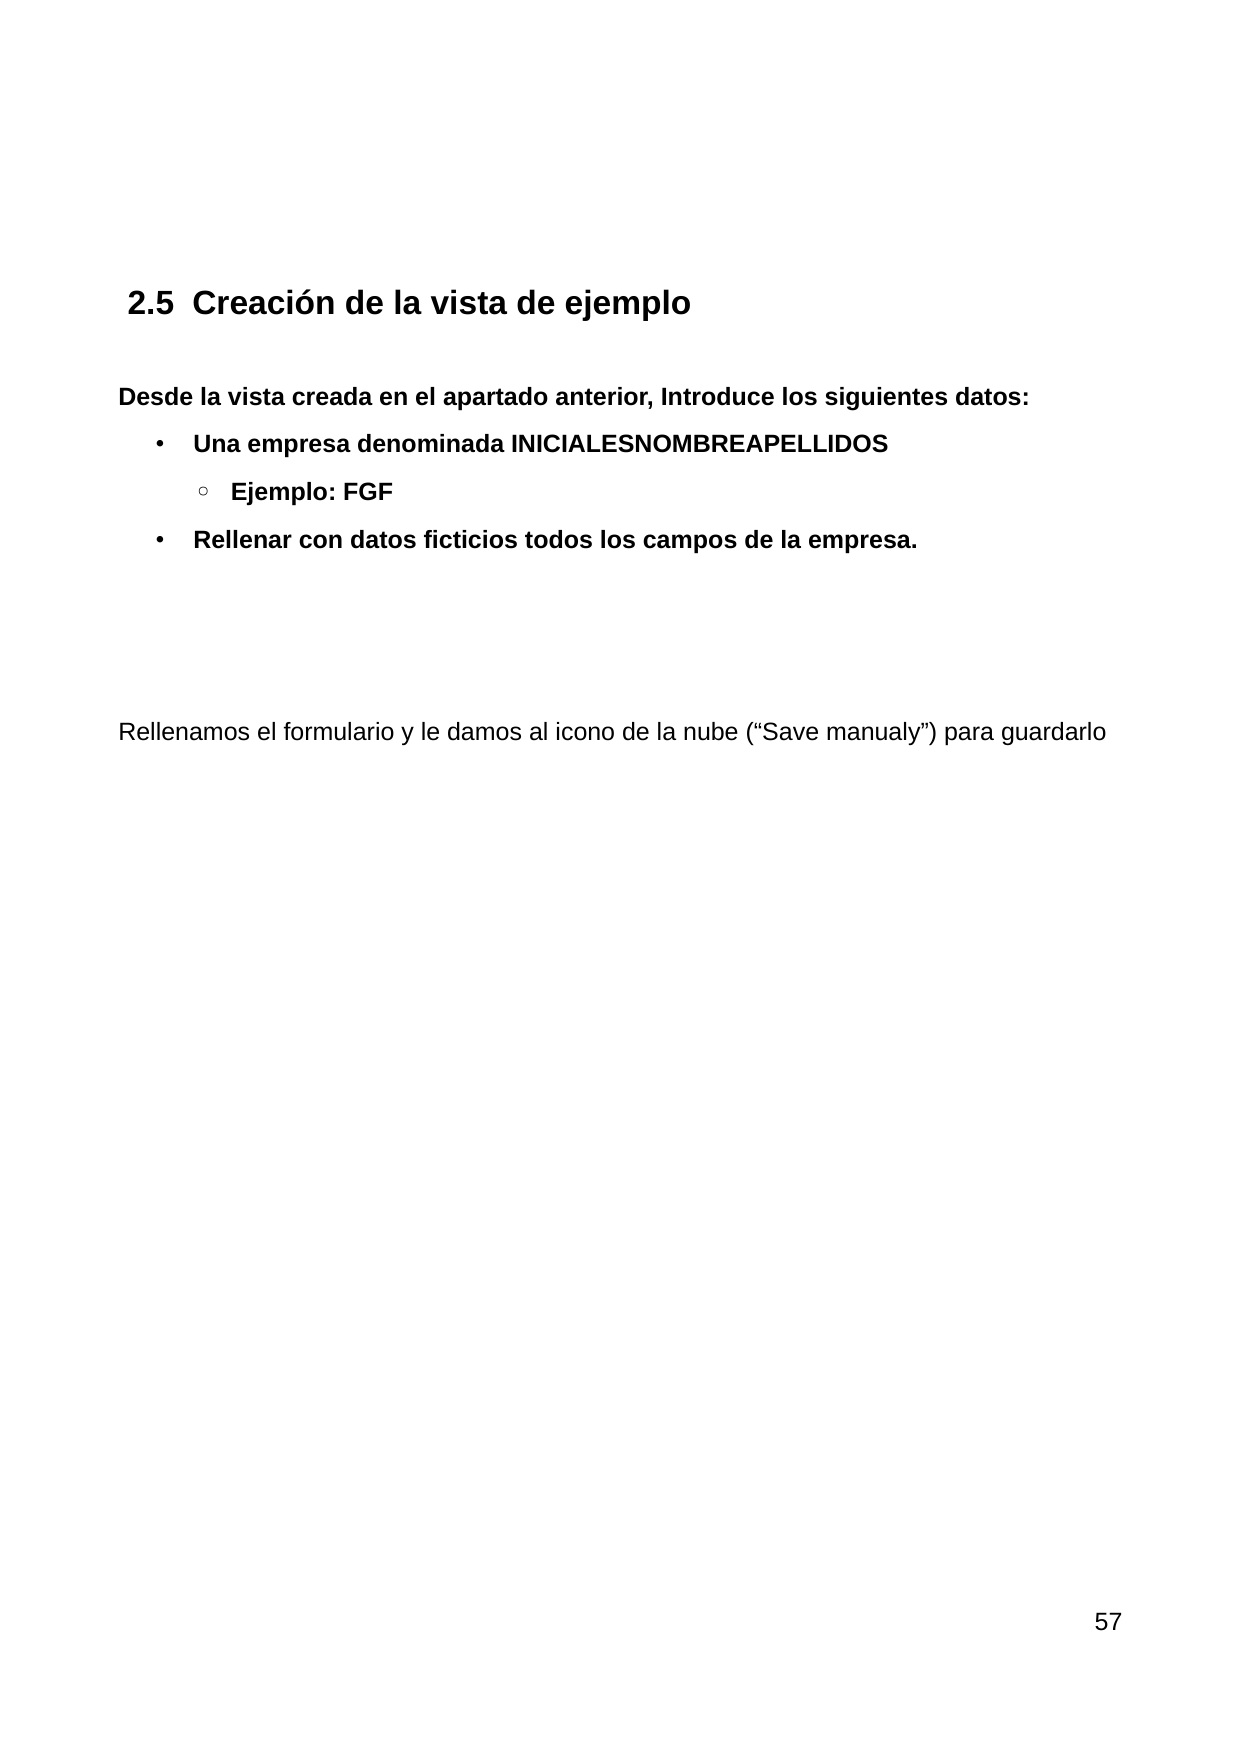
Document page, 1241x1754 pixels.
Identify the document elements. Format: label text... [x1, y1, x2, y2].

list Una empresa denominada INICIALESNOMBREAPELLIDOS [156, 429, 1122, 458]
list Ejemplo: FGF [193, 477, 1122, 506]
text Rellenamos el formulario y le damos al icono de la nube (“Save manualy”) para guardarlo [118, 717, 1122, 746]
list Rellenar con datos ficticios todos los campos de la empresa. [156, 525, 1122, 554]
subtitle Creación de la vista de ejemplo [118, 283, 1122, 321]
text Desde la vista creada en el apartado anterior, Introduce los siguientes datos: [118, 382, 1122, 410]
